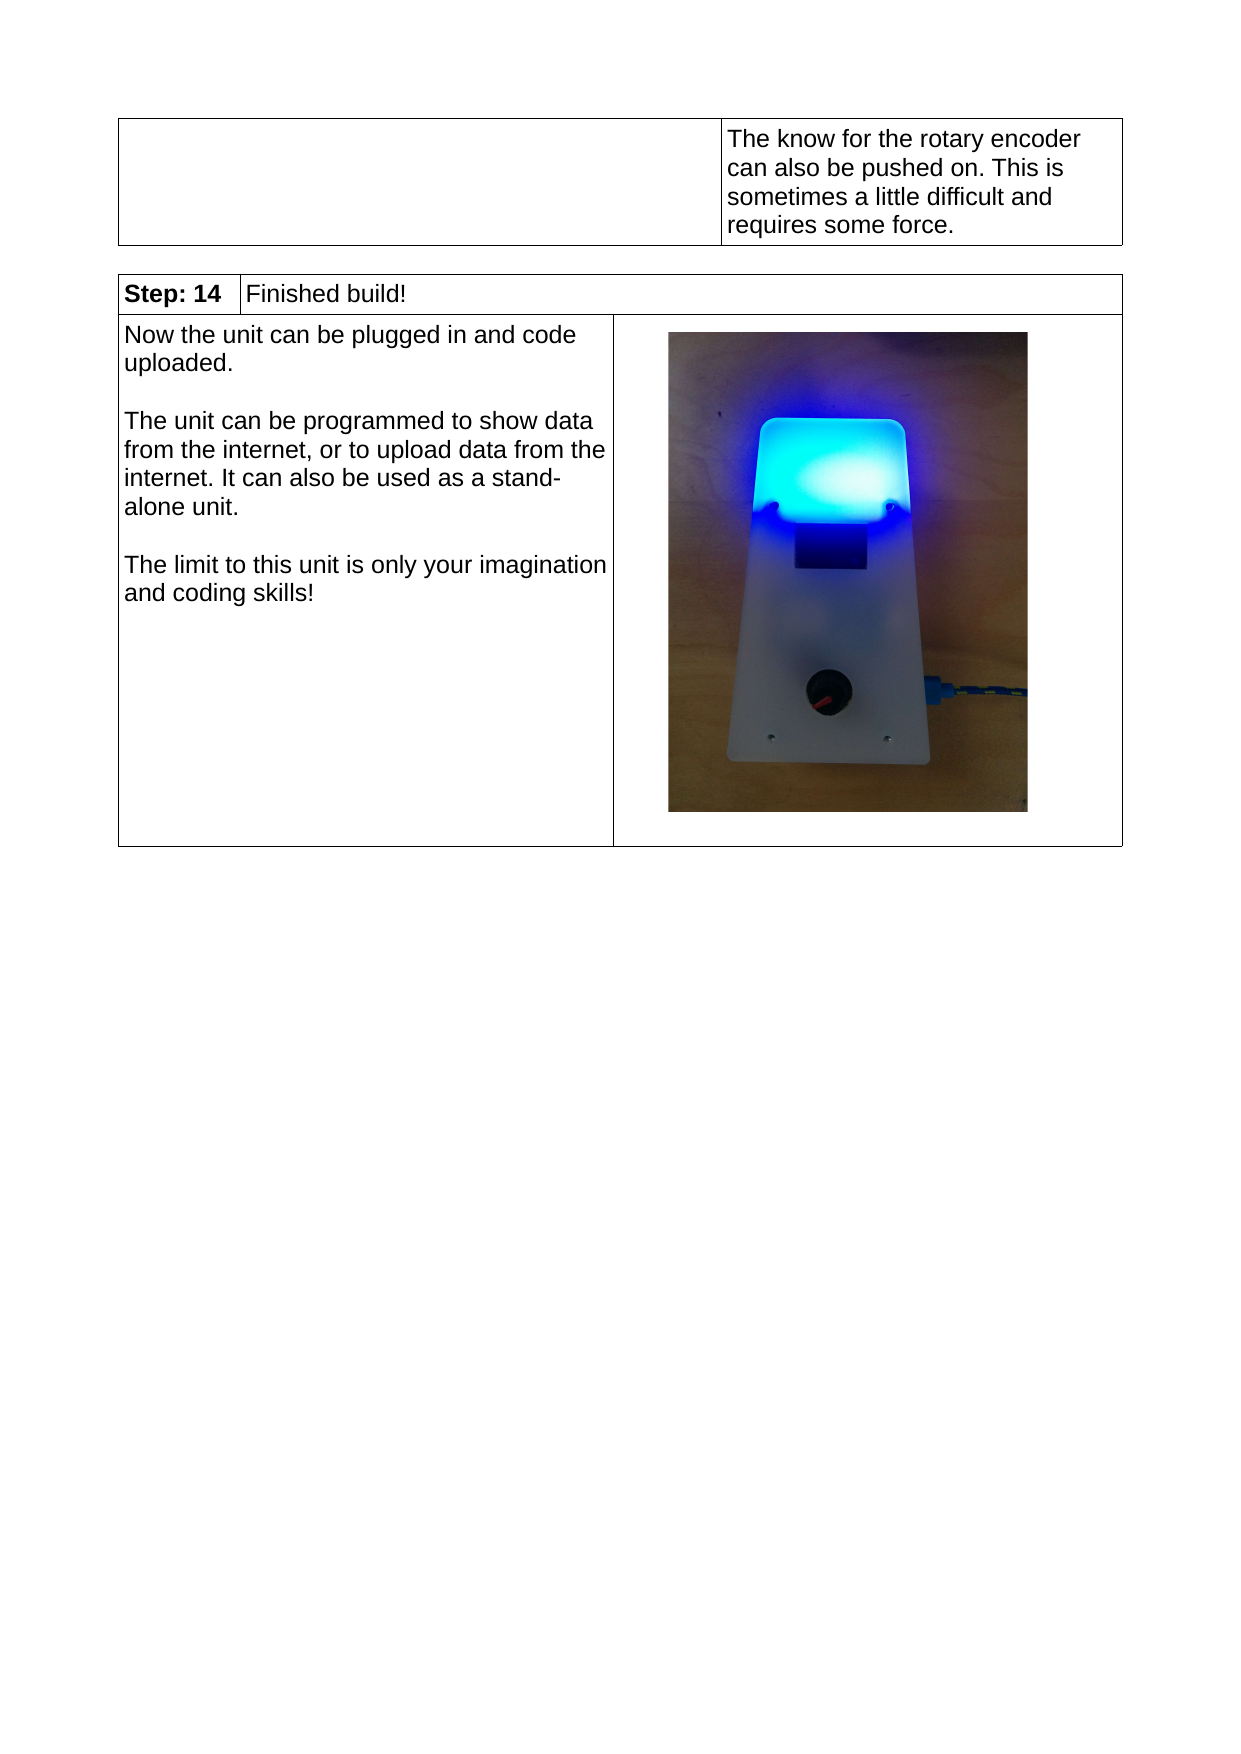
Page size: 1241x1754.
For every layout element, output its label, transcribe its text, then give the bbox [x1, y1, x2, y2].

table_cell Now the unit can be plugged in and code uploaded. The unit can be programmed to show data from the internet, or to upload data from the internet. It can also be used as a stand-alone unit. The limit to this unit is only your imagination and coding skills! [119, 315, 613, 846]
table_header Finished build! [241, 275, 1122, 314]
table_cell [119, 119, 721, 245]
picture [668, 332, 1028, 812]
table_cell The know for the rotary encoder can also be pushed on. This is sometimes a little difficult and requires some force. [722, 119, 1122, 245]
table_cell [614, 315, 1122, 846]
table_header Step: 14 [119, 275, 240, 314]
